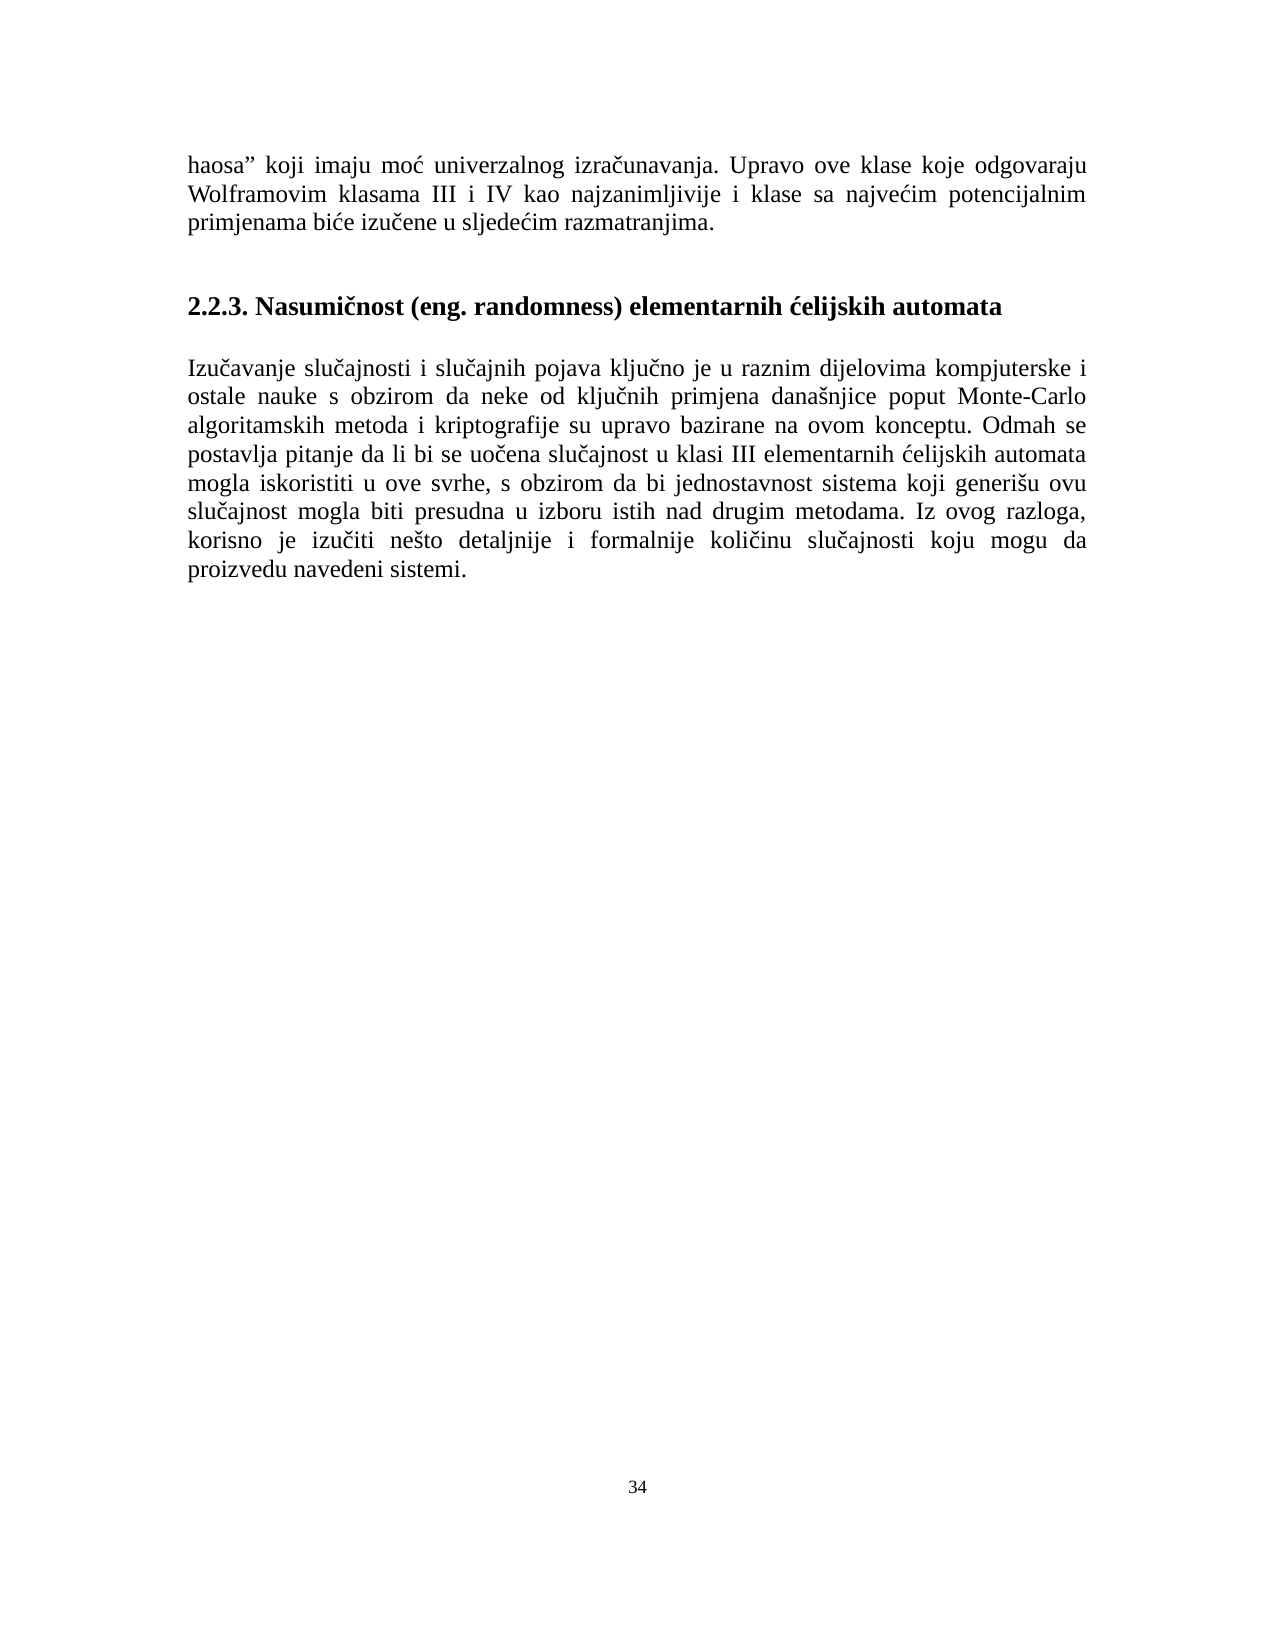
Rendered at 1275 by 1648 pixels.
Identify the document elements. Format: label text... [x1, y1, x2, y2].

text haosa” koji imaju moć univerzalnog izračunavanja. Upravo ove klase koje odgovaraju Wolframovim klasama III i IV kao najzanimljivije i klase sa najvećim potencijalnim primjenama biće izučene u sljedećim razmatranjima. [187, 150, 1088, 236]
subtitle 2.2.3. Nasumičnost (eng. randomness) elementarnih ćelijskih automata [187, 290, 1088, 321]
text Izučavanje slučajnosti i slučajnih pojava ključno je u raznim dijelovima kompjuterske i ostale nauke s obzirom da neke od ključnih primjena današnjice poput Monte-Carlo algoritamskih metoda i kriptografije su upravo bazirane na ovom konceptu. Odmah se postavlja pitanje da li bi se uočena slučajnost u klasi III elementarnih ćelijskih automata mogla iskoristiti u ove svrhe, s obzirom da bi jednostavnost sistema koji generišu ovu slučajnost mogla biti presudna u izboru istih nad drugim metodama. Iz ovog razloga, korisno je izučiti nešto detaljnije i formalnije količinu slučajnosti koju mogu da proizvedu navedeni sistemi. [187, 353, 1088, 583]
